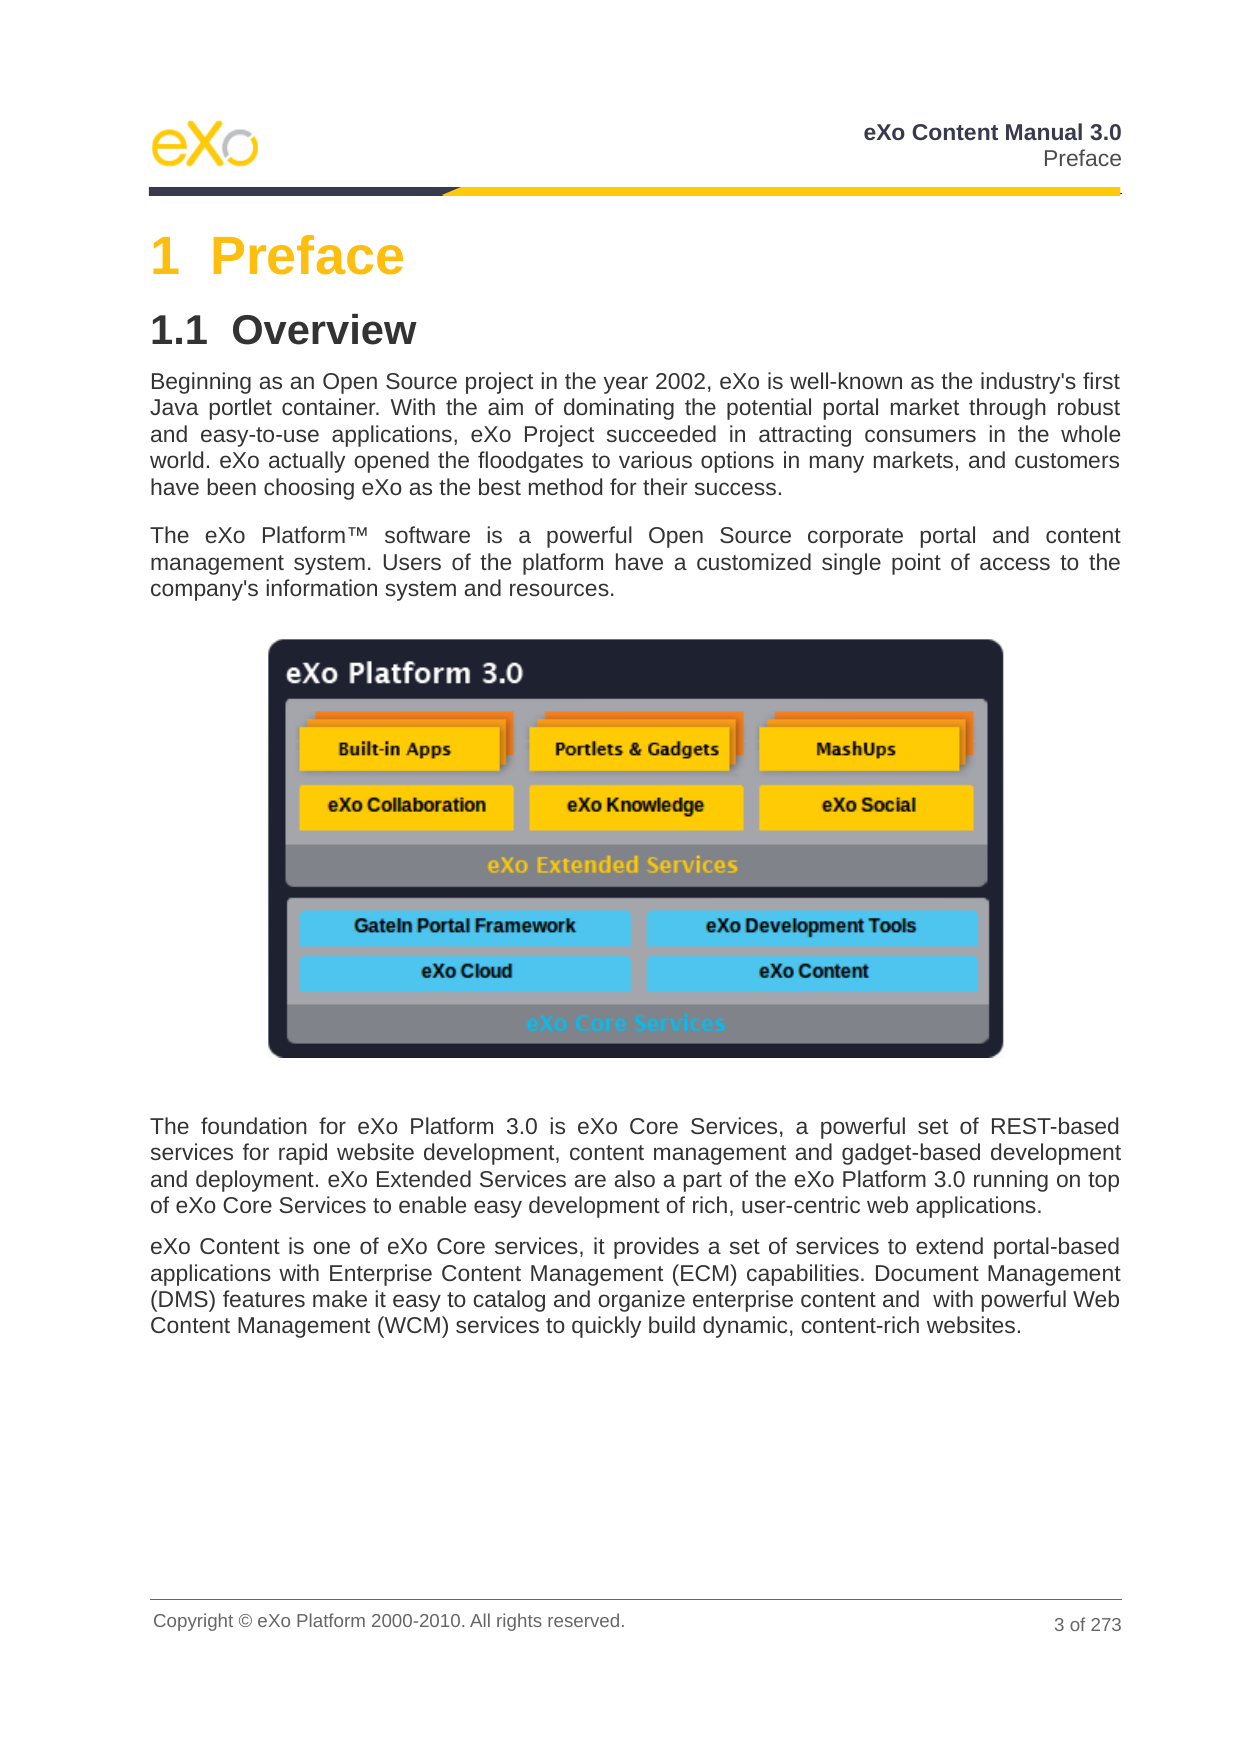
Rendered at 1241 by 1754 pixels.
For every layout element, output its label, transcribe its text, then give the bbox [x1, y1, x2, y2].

text Beginning as an Open Source project in the year 2002, eXo is well-known as the industry's first Java portlet container. With the aim of dominating the potential portal market through robust and easy-to-use applications, eXo Project succeeded in attracting consumers in the whole world. eXo actually opened the floodgates to various options in many markets, and customers have been choosing eXo as the best method for their success. [150, 368, 1122, 500]
picture [267, 638, 1005, 1058]
subtitle Preface [150, 223, 1122, 286]
subtitle Overview [150, 305, 1122, 353]
picture [152, 120, 259, 167]
text eXo Content is one of eXo Core services, it provides a set of services to extend portal-based applications with Enterprise Content Management (ECM) capabilities. Document Management (DMS) features make it easy to catalog and organize enterprise content and with powerful Web Content Management (WCM) services to quickly build dynamic, content-rich websites. [150, 1233, 1122, 1339]
text The eXo Platform™ software is a powerful Open Source corporate portal and content management system. Users of the platform have a customized single point of access to the company's information system and resources. [150, 522, 1122, 601]
picture [148, 187, 1121, 196]
text The foundation for eXo Platform 3.0 is eXo Core Services, a powerful set of REST-based services for rapid website development, content management and gadget-based development and deployment. eXo Extended Services are also a part of the eXo Platform 3.0 running on top of eXo Core Services to enable easy development of rich, user-centric web applications. [150, 1113, 1122, 1218]
